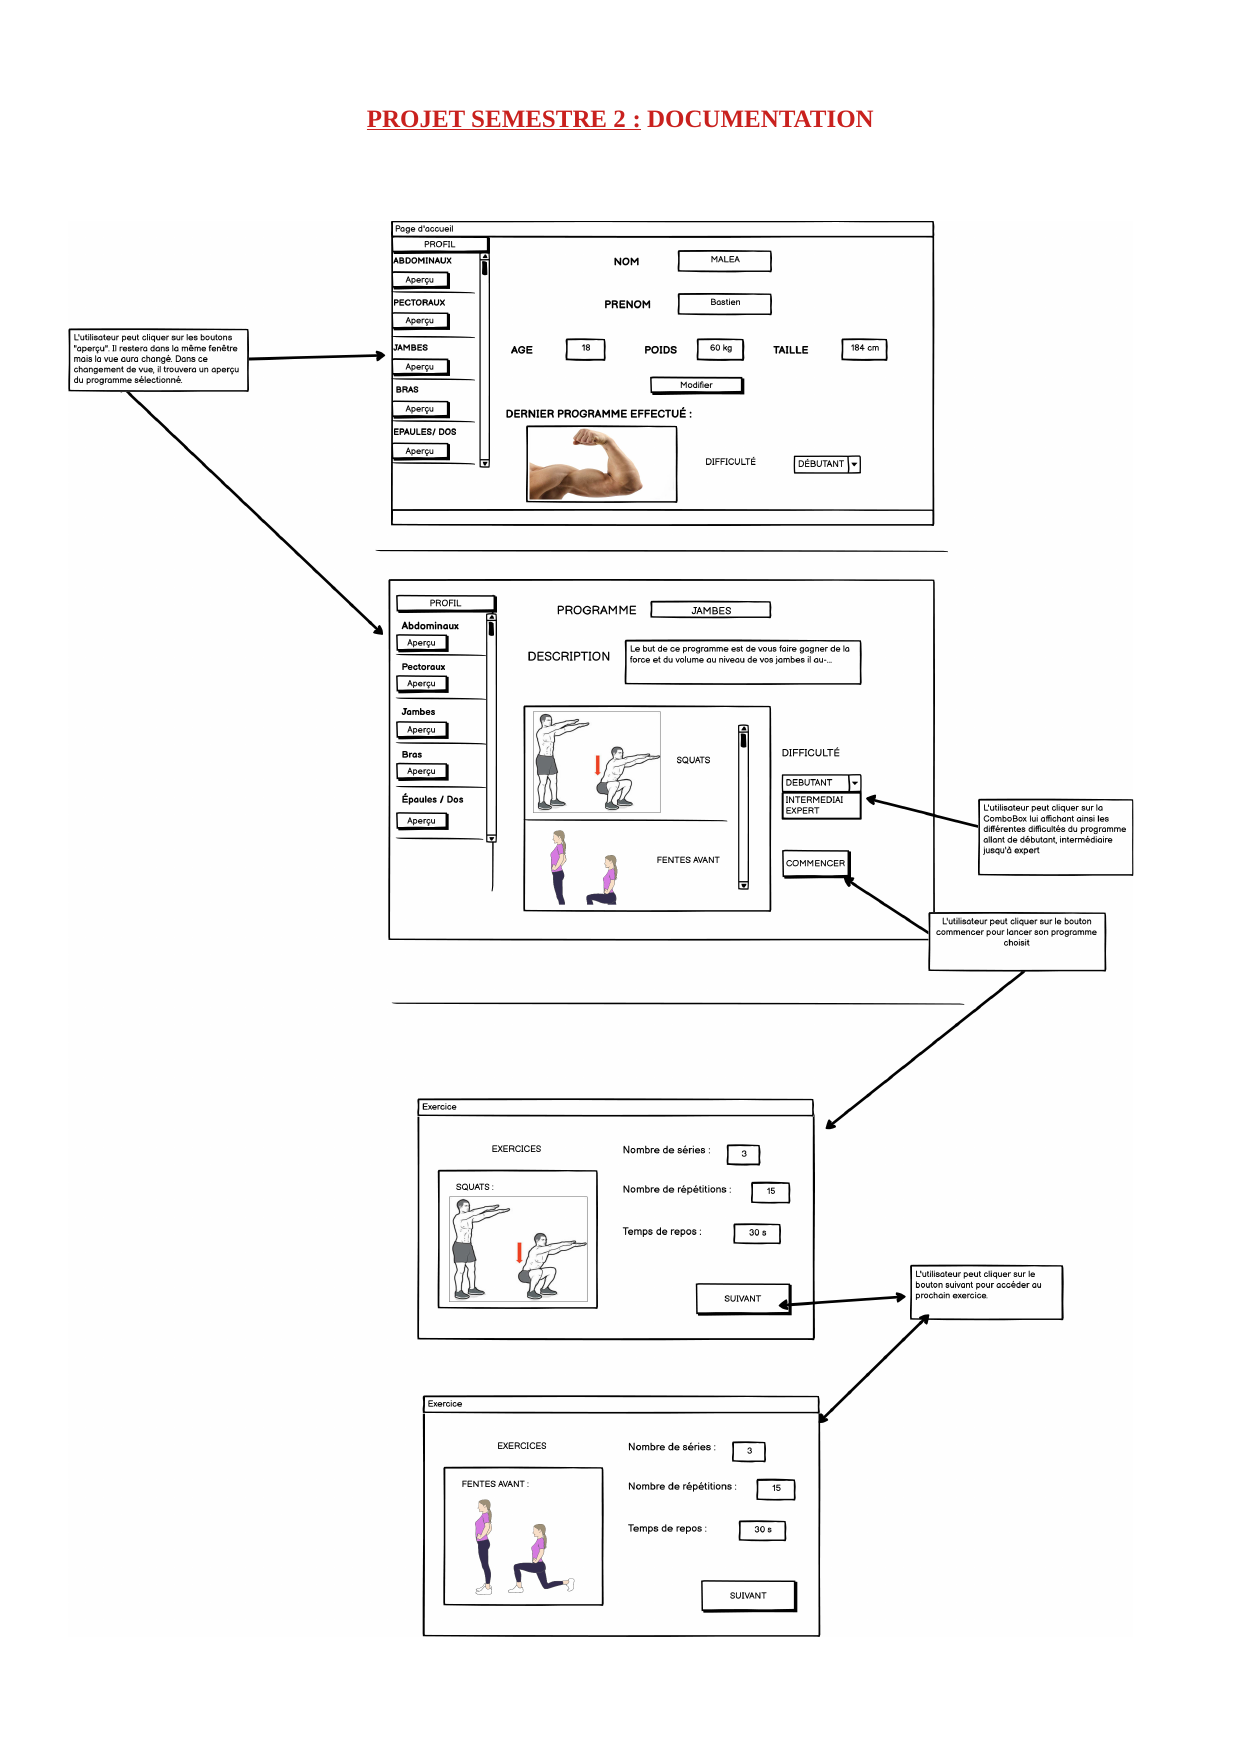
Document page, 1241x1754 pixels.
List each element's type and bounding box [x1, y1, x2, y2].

picture [68, 221, 1134, 1637]
